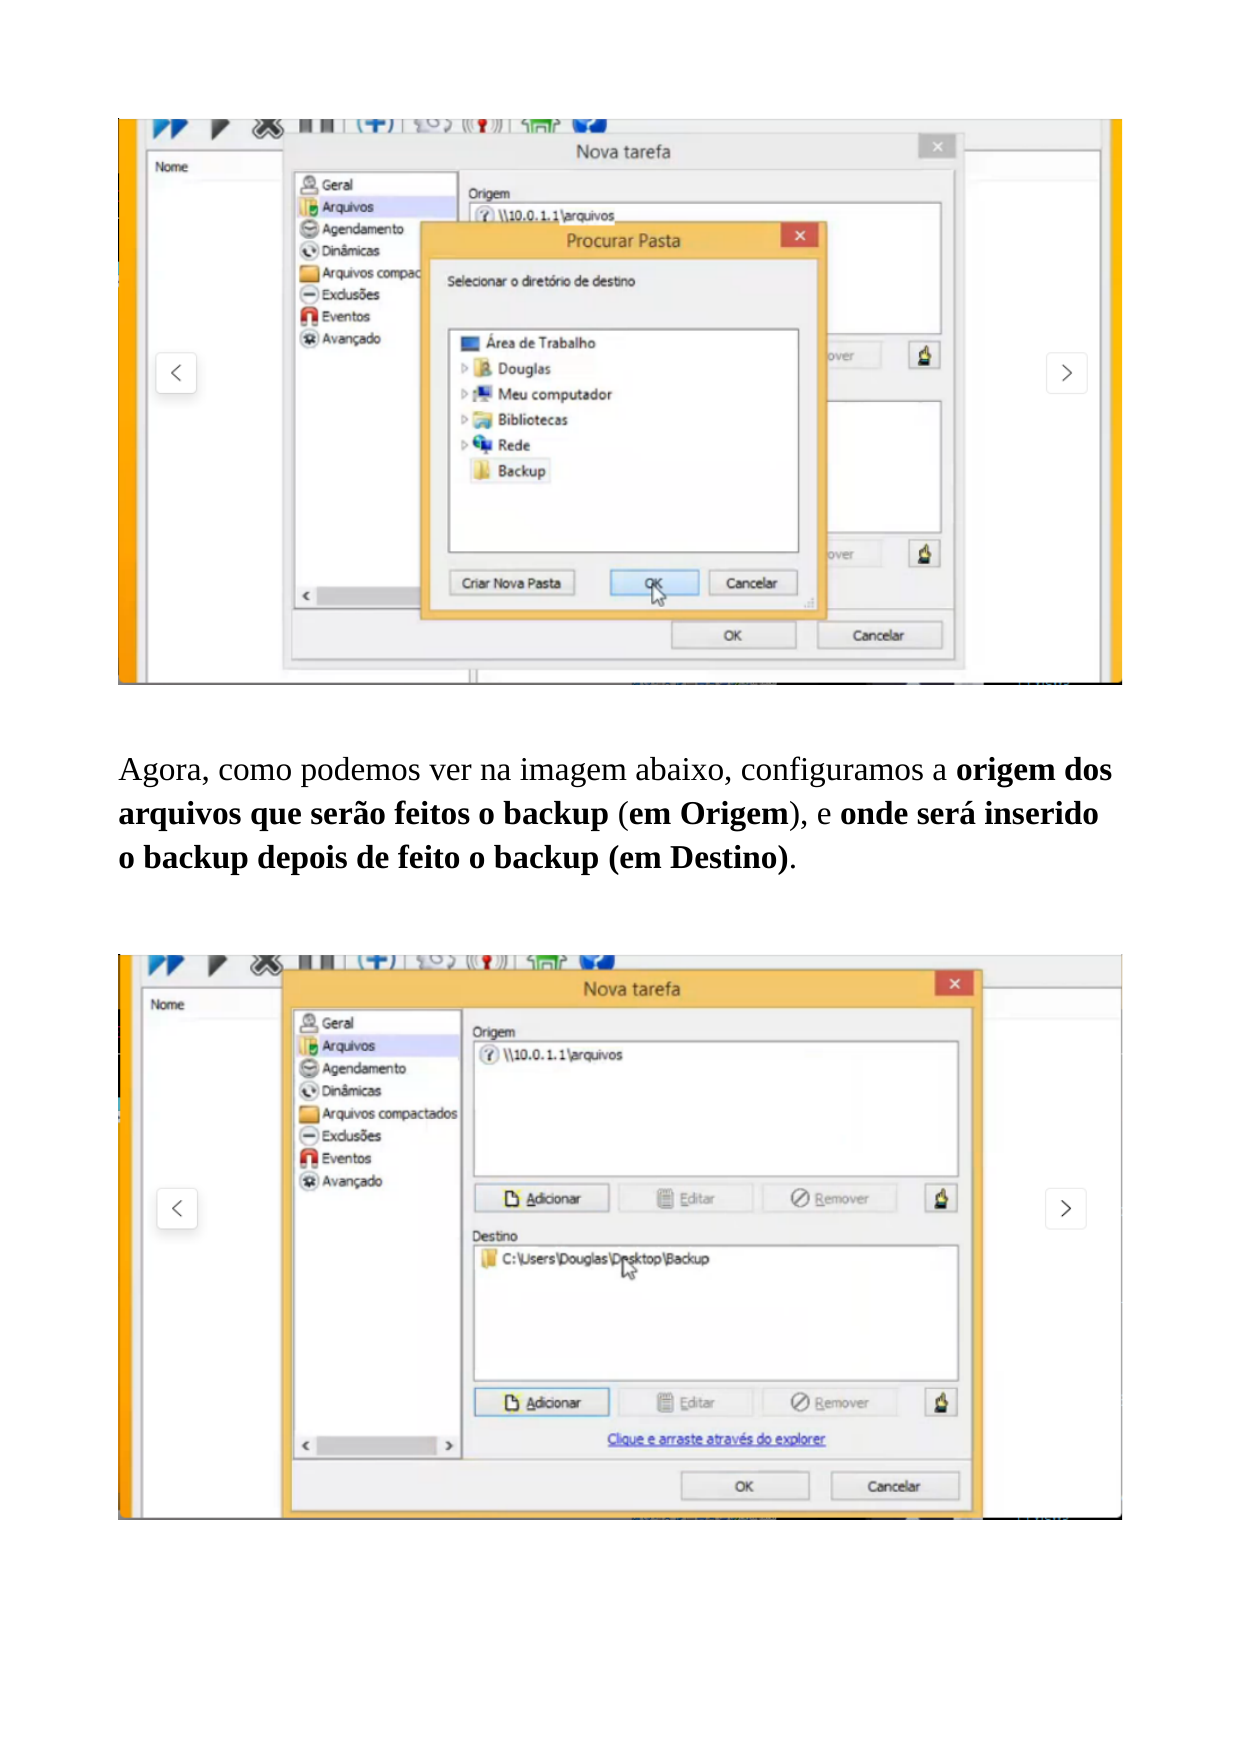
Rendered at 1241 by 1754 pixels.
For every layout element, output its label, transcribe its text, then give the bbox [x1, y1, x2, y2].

text Agora, como podemos ver na imagem abaixo, configuramos a origem dos arquivos que serão feitos o backup (em Origem), e onde será inserido o backup depois de feito o backup (em Destino). [118, 749, 1122, 875]
picture [118, 118, 1123, 685]
picture [118, 954, 1123, 1520]
